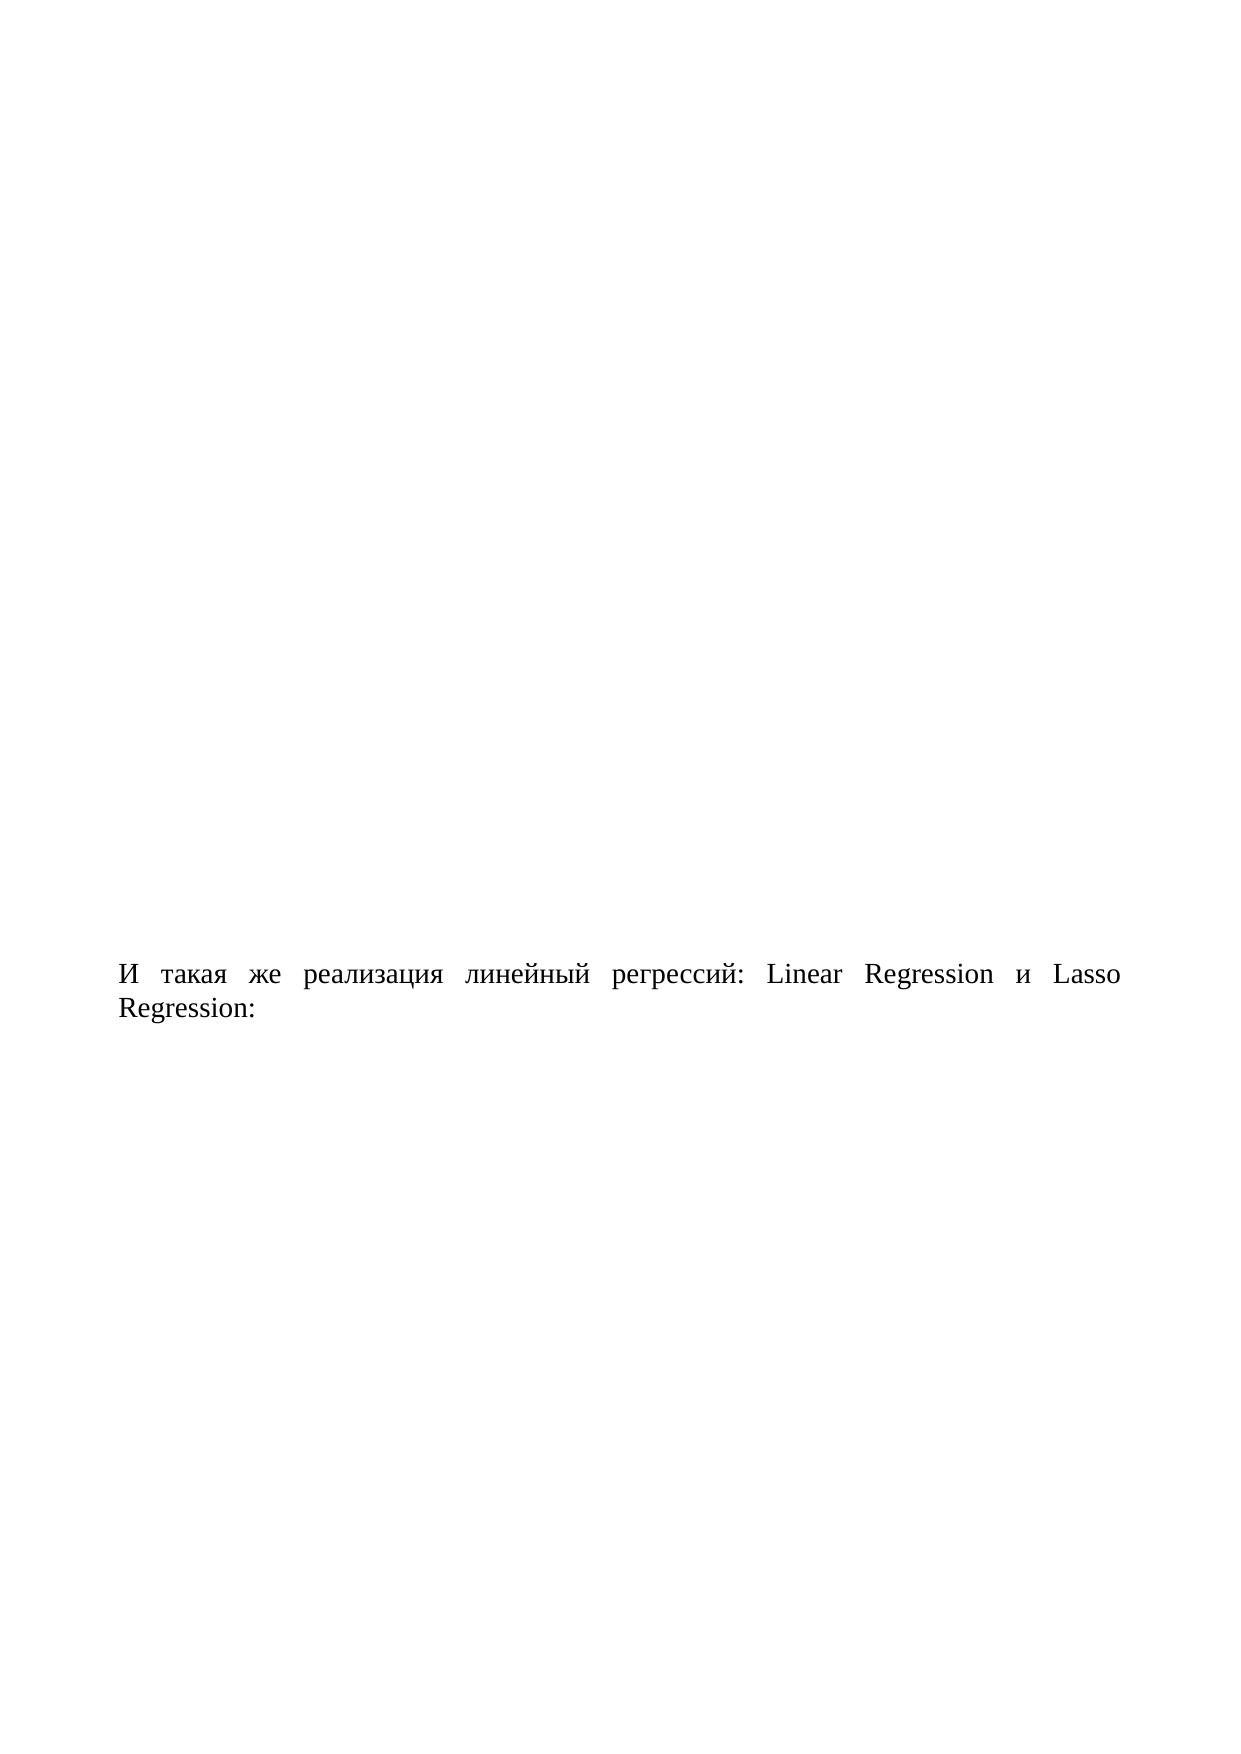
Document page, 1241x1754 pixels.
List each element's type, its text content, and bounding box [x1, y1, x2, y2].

text И такая же реализация линейный регрессий: Linear Regression и Lasso Regression: [118, 957, 1122, 1024]
